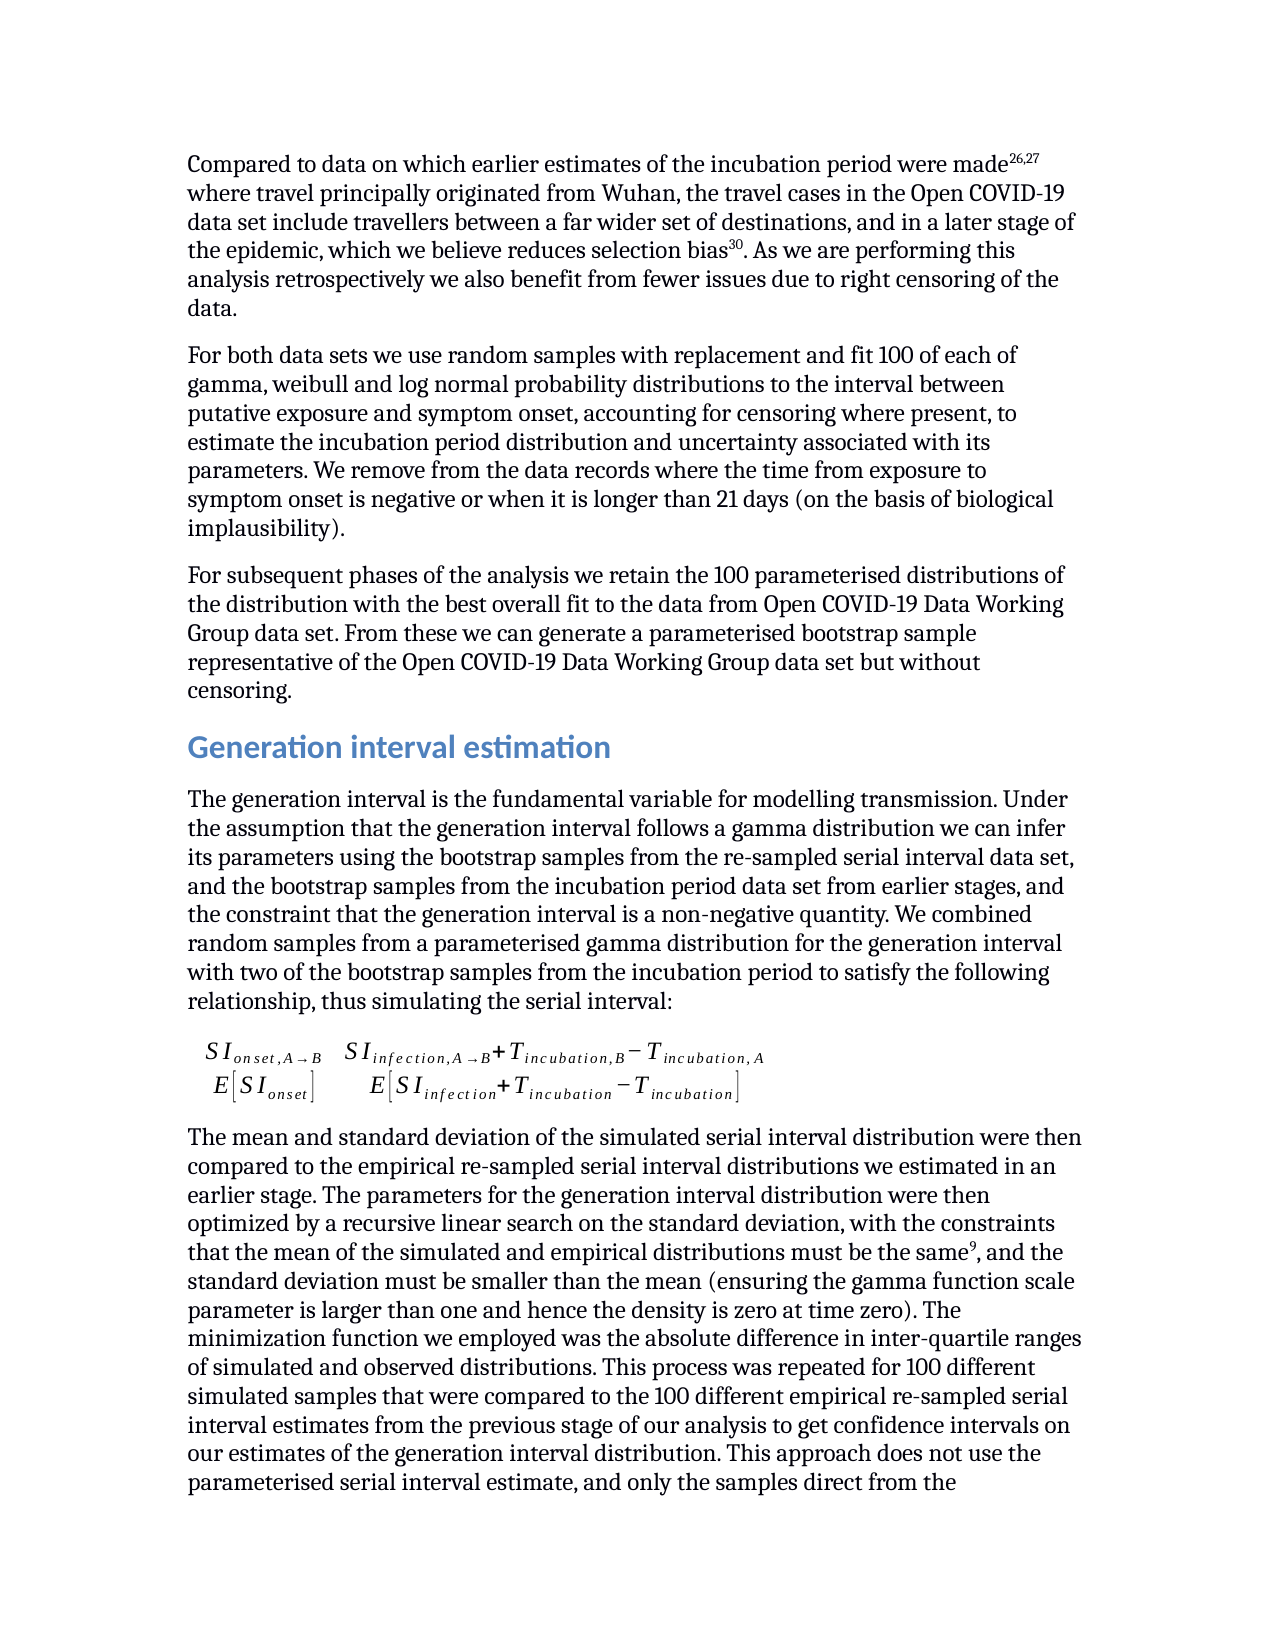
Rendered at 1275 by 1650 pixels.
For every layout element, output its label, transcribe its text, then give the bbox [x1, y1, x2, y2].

text For both data sets we use random samples with replacement and fit 100 of each of gamma, weibull and log normal probability distributions to the interval between putative exposure and symptom onset, accounting for censoring where present, to estimate the incubation period distribution and uncertainty associated with its parameters. We remove from the data records where the time from exposure to symptom onset is negative or when it is longer than 21 days (on the basis of biological implausibility). [187, 341, 1087, 542]
text The mean and standard deviation of the simulated serial interval distribution were then compared to the empirical re-sampled serial interval distributions we estimated in an earlier stage. The parameters for the generation interval distribution were then optimized by a recursive linear search on the standard deviation, with the constraints that the mean of the simulated and empirical distributions must be the same9, and the standard deviation must be smaller than the mean (ensuring the gamma function scale parameter is larger than one and hence the density is zero at time zero). The minimization function we employed was the absolute difference in inter-quartile ranges of simulated and observed distributions. This process was repeated for 100 different simulated samples that were compared to the 100 different empirical re-sampled serial interval estimates from the previous stage of our analysis to get confidence intervals on our estimates of the generation interval distribution. This approach does not use the parameterised serial interval estimate, and only the samples direct from the [187, 1123, 1087, 1497]
text The generation interval is the fundamental variable for modelling transmission. Under the assumption that the generation interval follows a gamma distribution we can infer its parameters using the bootstrap samples from the re-sampled serial interval data set, and the bootstrap samples from the incubation period data set from earlier stages, and the constraint that the generation interval is a non-negative quantity. We combined random samples from a parameterised gamma distribution for the generation interval with two of the bootstrap samples from the incubation period to satisfy the following relationship, thus simulating the serial interval: [187, 785, 1087, 1015]
text For subsequent phases of the analysis we retain the 100 parameterised distributions of the distribution with the best overall fit to the data from Open COVID-19 Data Working Group data set. From these we can generate a parameterised bootstrap sample representative of the Open COVID-19 Data Working Group data set but without censoring. [187, 561, 1087, 705]
text Compared to data on which earlier estimates of the incubation period were made26,27 where travel principally originated from Wuhan, the travel cases in the Open COVID-19 data set include travellers between a far wider set of destinations, and in a later stage of the epidemic, which we believe reduces selection bias30. As we are performing this analysis retrospectively we also benefit from fewer issues due to right censoring of the data. [187, 150, 1087, 322]
subtitle Generation interval estimation [187, 726, 1087, 767]
